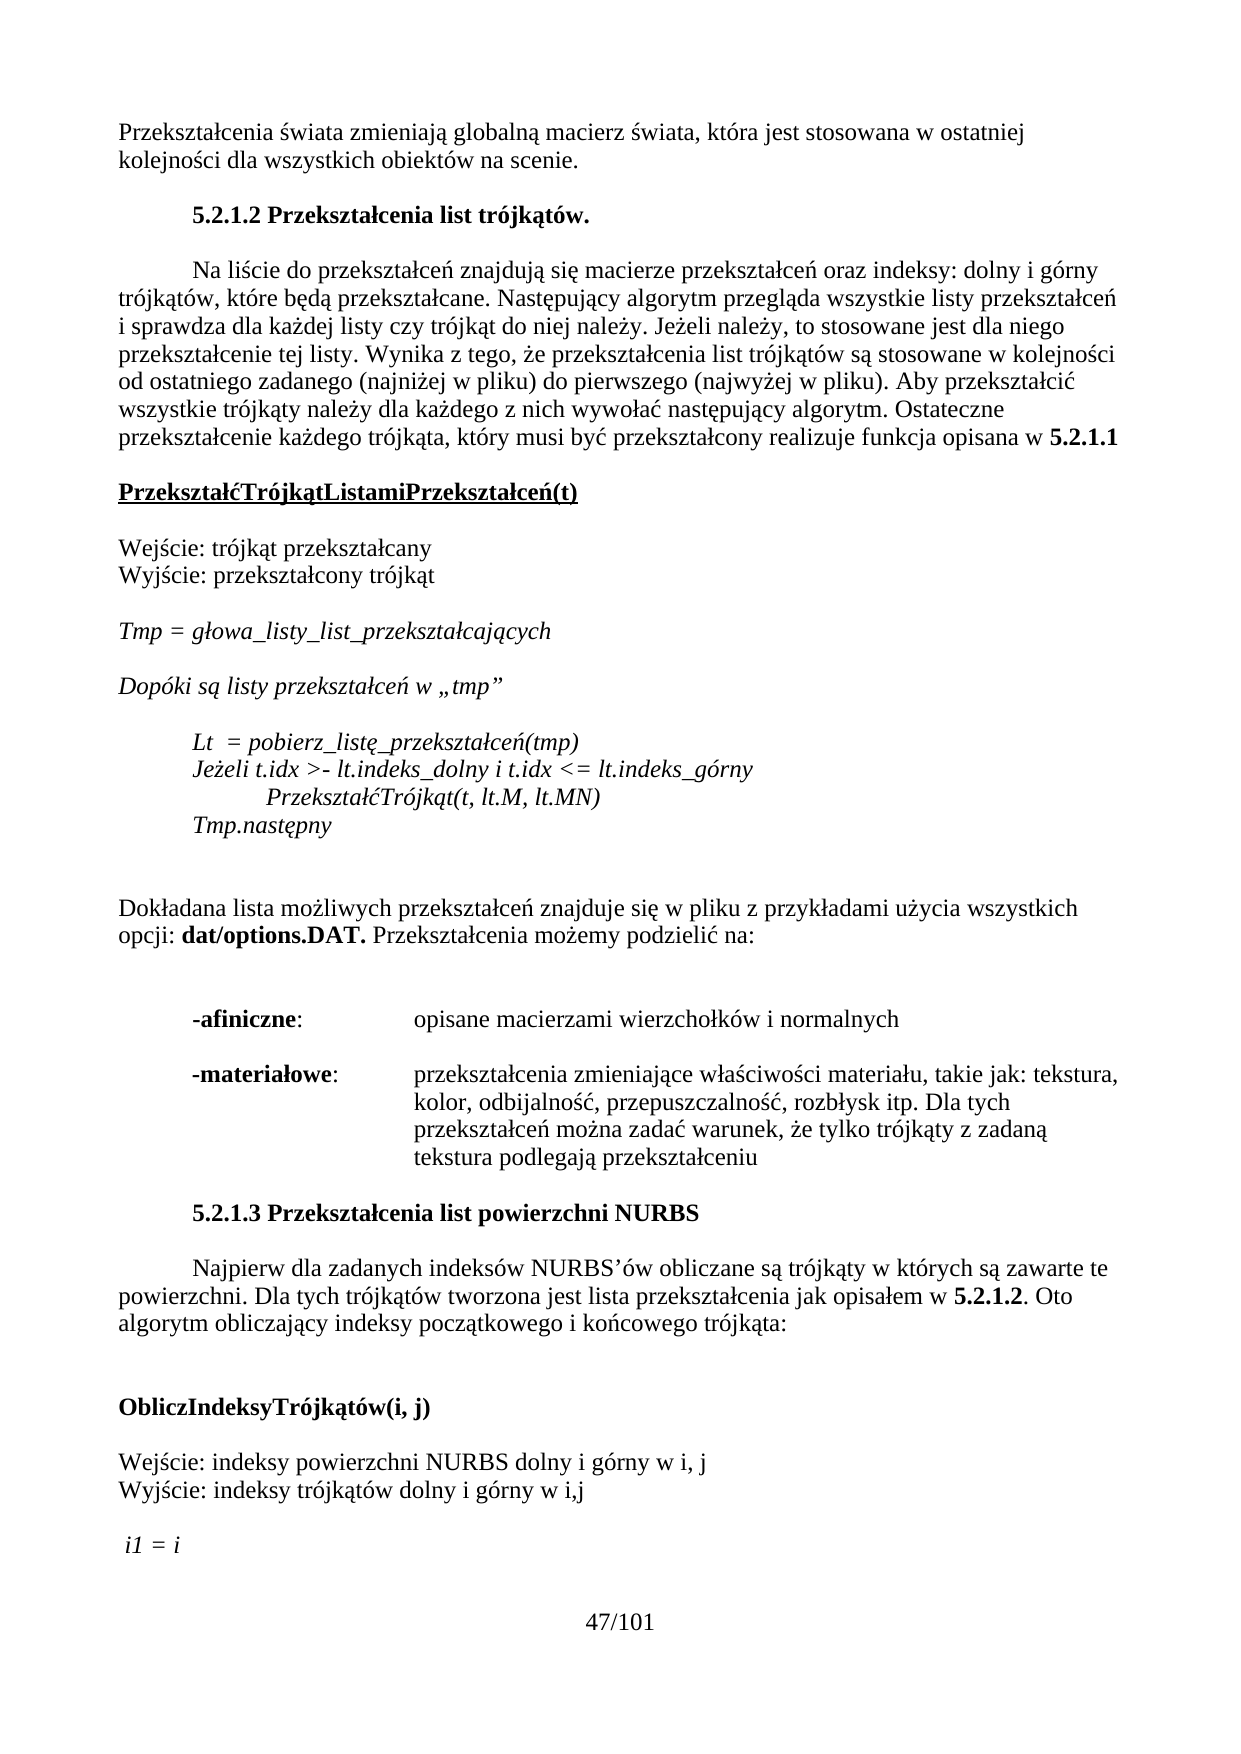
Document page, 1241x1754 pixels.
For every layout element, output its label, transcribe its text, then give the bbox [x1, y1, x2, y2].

text Wyjście: indeksy trójkątów dolny i górny w i,j [118, 1476, 1122, 1503]
text Wyjście: przekształcony trójkąt [118, 561, 1122, 589]
text -materiałowe: przekształcenia zmieniające właściwości materiału, takie jak: tekstura, kolor, odbijalność, przepuszczalność, rozbłysk itp. Dla tych przekształceń można zadać warunek, że tylko trójkąty z zadaną tekstura podlegają przekształceniu [192, 1060, 1122, 1171]
text 5.2.1.2 Przekształcenia list trójkątów. [118, 201, 1122, 229]
text Lt = pobierz_listę_przekształceń(tmp) [118, 728, 1122, 755]
text i1 = i [118, 1531, 1122, 1559]
text Jeżeli t.idx >- lt.indeks_dolny i t.idx <= lt.indeks_górny [118, 755, 1122, 783]
text Na liście do przekształceń znajdują się macierze przekształceń oraz indeksy: dolny i górny trójkątów, które będą przekształcane. Następujący algorytm przegląda wszystkie listy przekształceń i sprawdza dla każdej listy czy trójkąt do niej należy. Jeżeli należy, to stosowane jest dla niego przekształcenie tej listy. Wynika z tego, że przekształcenia list trójkątów są stosowane w kolejności od ostatniego zadanego (najniżej w pliku) do pierwszego (najwyżej w pliku). Aby przekształcić wszystkie trójkąty należy dla każdego z nich wywołać następujący algorytm. Ostateczne przekształcenie każdego trójkąta, który musi być przekształcony realizuje funkcja opisana w 5.2.1.1 [118, 257, 1122, 451]
text Tmp = głowa_listy_list_przekształcających [118, 617, 1122, 644]
text Przekształcenia świata zmieniają globalną macierz świata, która jest stosowana w ostatniej kolejności dla wszystkich obiektów na scenie. [118, 118, 1122, 173]
text Tmp.następny [118, 811, 1122, 838]
text Najpierw dla zadanych indeksów NURBS’ów obliczane są trójkąty w których są zawarte te powierzchni. Dla tych trójkątów tworzona jest lista przekształcenia jak opisałem w 5.2.1.2. Oto algorytm obliczający indeksy początkowego i końcowego trójkąta: [118, 1254, 1122, 1337]
text Dokładana lista możliwych przekształceń znajduje się w pliku z przykładami użycia wszystkich opcji: dat/options.DAT. Przekształcenia możemy podzielić na: [118, 894, 1122, 949]
text ObliczIndeksyTrójkątów(i, j) [118, 1393, 1122, 1420]
text Dopóki są listy przekształceń w „tmp” [118, 672, 1122, 700]
text 5.2.1.3 Przekształcenia list powierzchni NURBS [118, 1199, 1122, 1226]
text Wejście: trójkąt przekształcany [118, 534, 1122, 561]
text PrzekształćTrójkątListamiPrzekształceń(t) [118, 478, 1122, 506]
text Wejście: indeksy powierzchni NURBS dolny i górny w i, j [118, 1448, 1122, 1476]
text -afiniczne: opisane macierzami wierzchołków i normalnych [118, 1005, 1122, 1032]
text PrzekształćTrójkąt(t, lt.M, lt.MN) [118, 783, 1122, 811]
